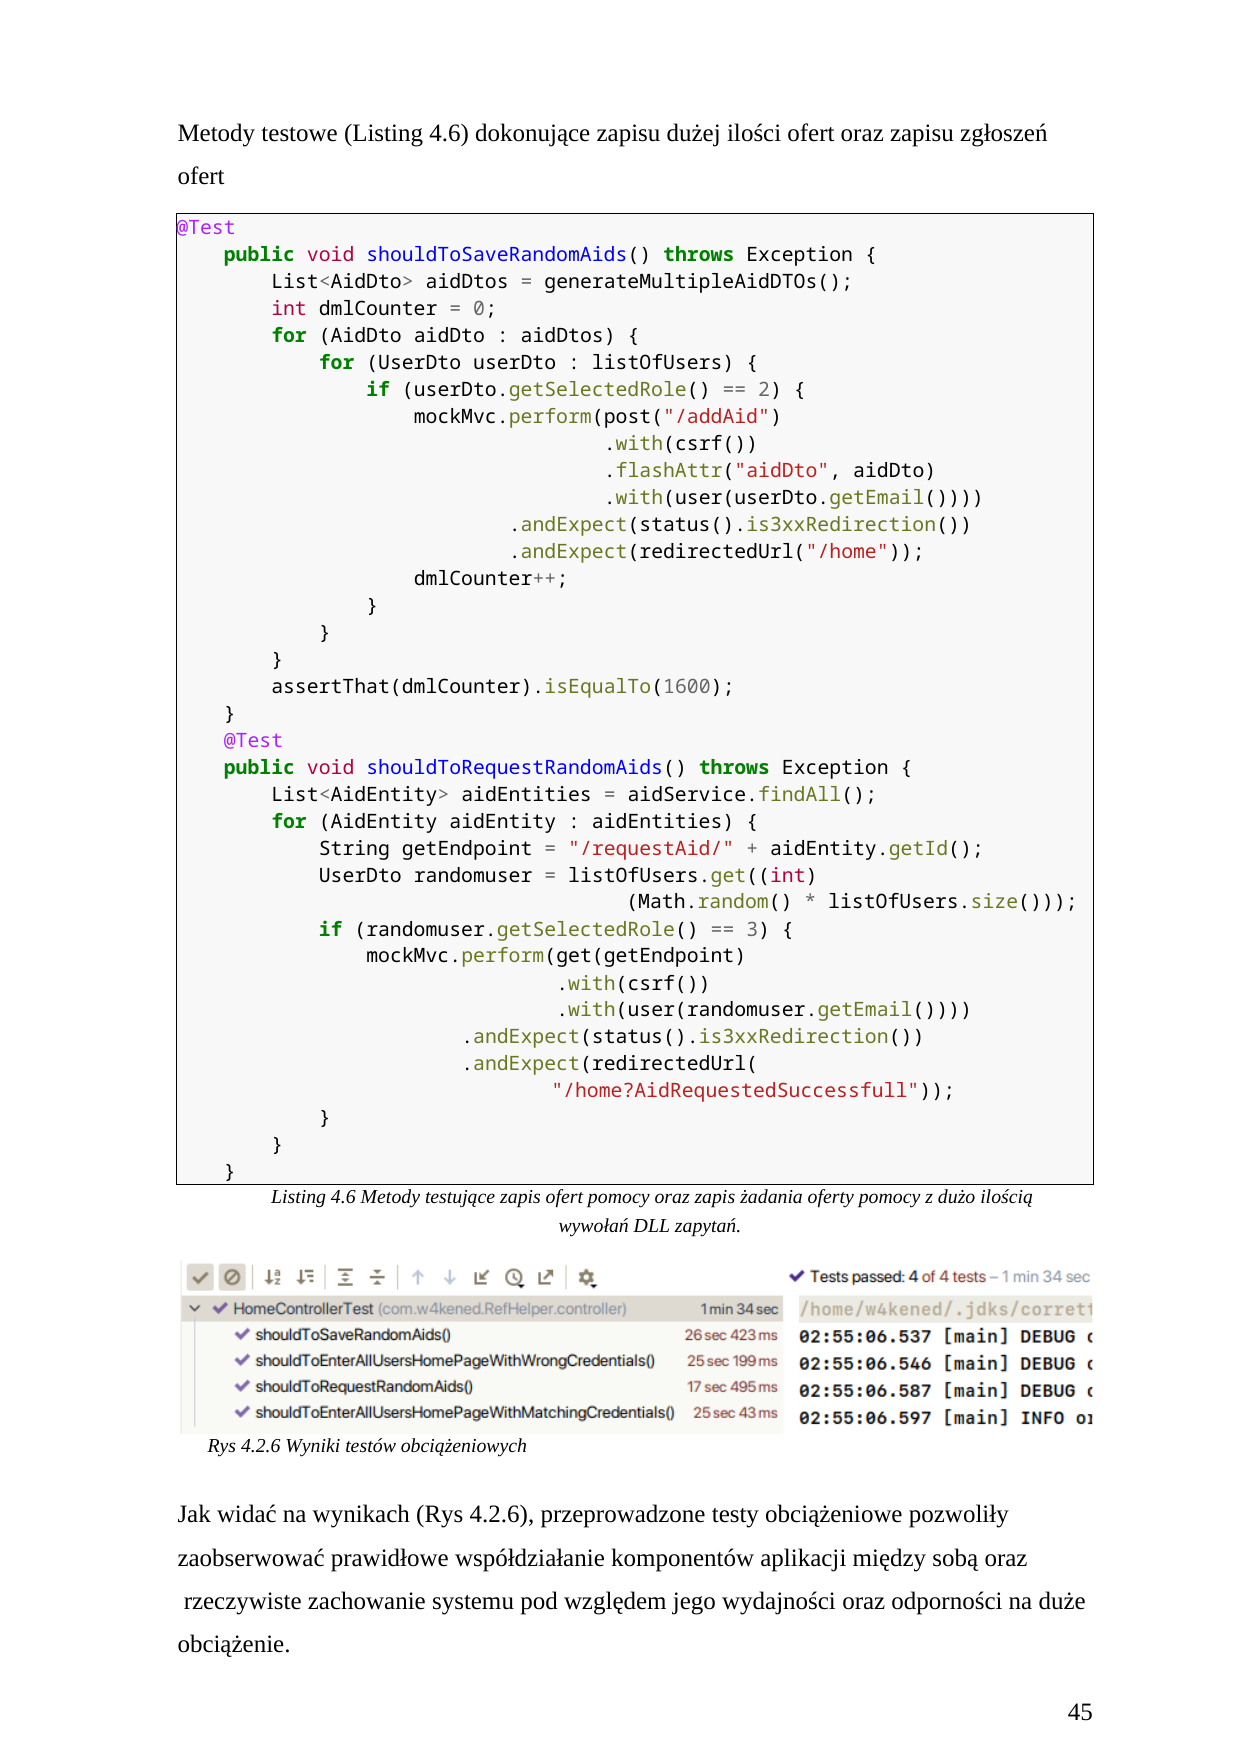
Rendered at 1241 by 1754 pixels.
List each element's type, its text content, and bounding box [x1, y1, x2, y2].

text rzeczywiste zachowanie systemu pod względem jego wydajności oraz odporności na duże obciążenie. [177, 1586, 1092, 1658]
text Jak widać na wynikach (Rys 4.2.6), przeprowadzone testy obciążeniowe pozwoliły zaobserwować prawidłowe współdziałanie komponentów aplikacji między sobą oraz [177, 1499, 1092, 1571]
text Listing 4.6 Metody testujące zapis ofert pomocy oraz zapis żadania oferty pomocy z dużo ilością [176, 1185, 1093, 1208]
picture [177, 1260, 1093, 1434]
text Metody testowe (Listing 4.6) dokonujące zapisu dużej ilości ofert oraz zapisu zgłoszeń ofert [177, 118, 1092, 190]
text wywołań DLL zapytań. [176, 1214, 1093, 1237]
text Rys 4.2.6 Wyniki testów obciążeniowych [177, 1434, 1092, 1456]
